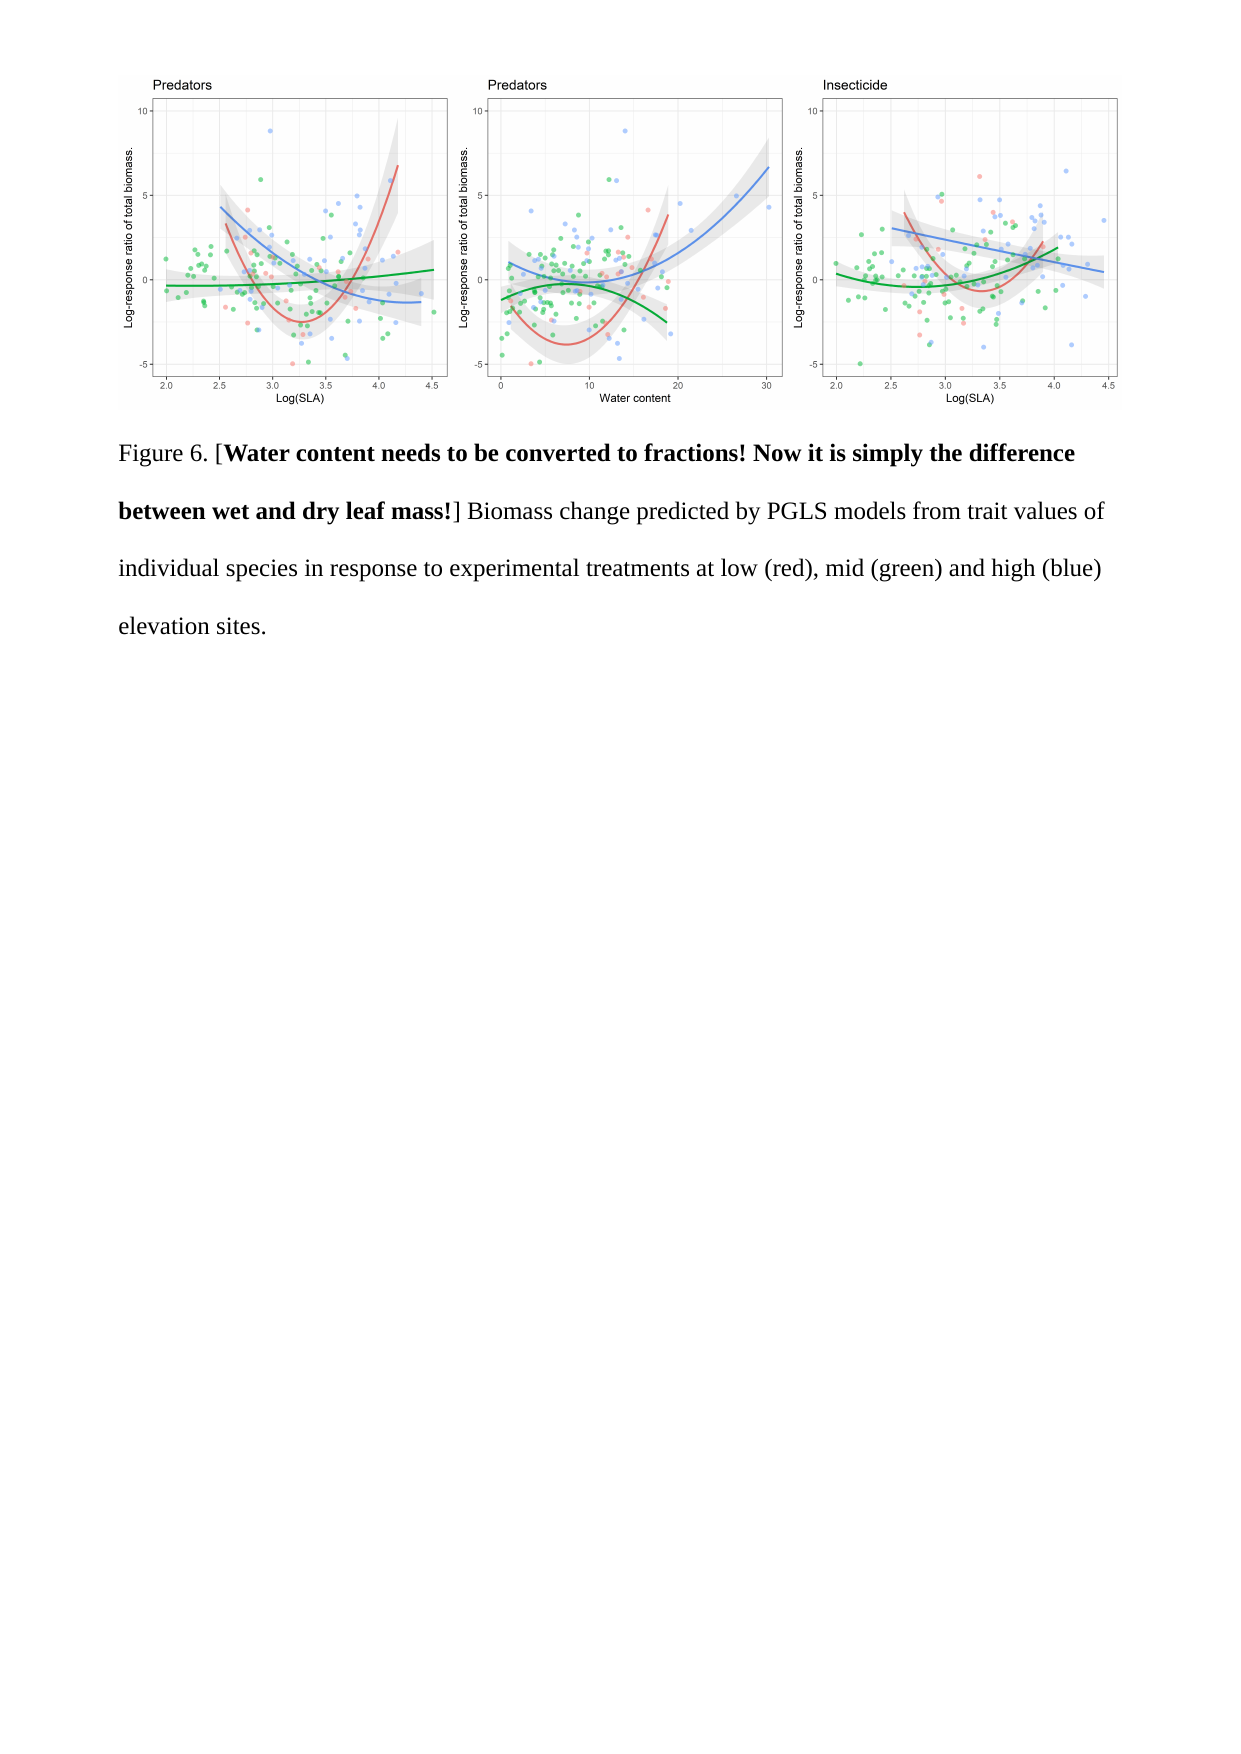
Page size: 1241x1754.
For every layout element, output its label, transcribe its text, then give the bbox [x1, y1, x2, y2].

text Figure 6. [Water content needs to be converted to fractions! Now it is simply the difference between wet and dry leaf mass!] Biomass change predicted by PGLS models from trait values of individual species in response to experimental treatments at low (red), mid (green) and high (blue) elevation sites. [118, 410, 1122, 639]
